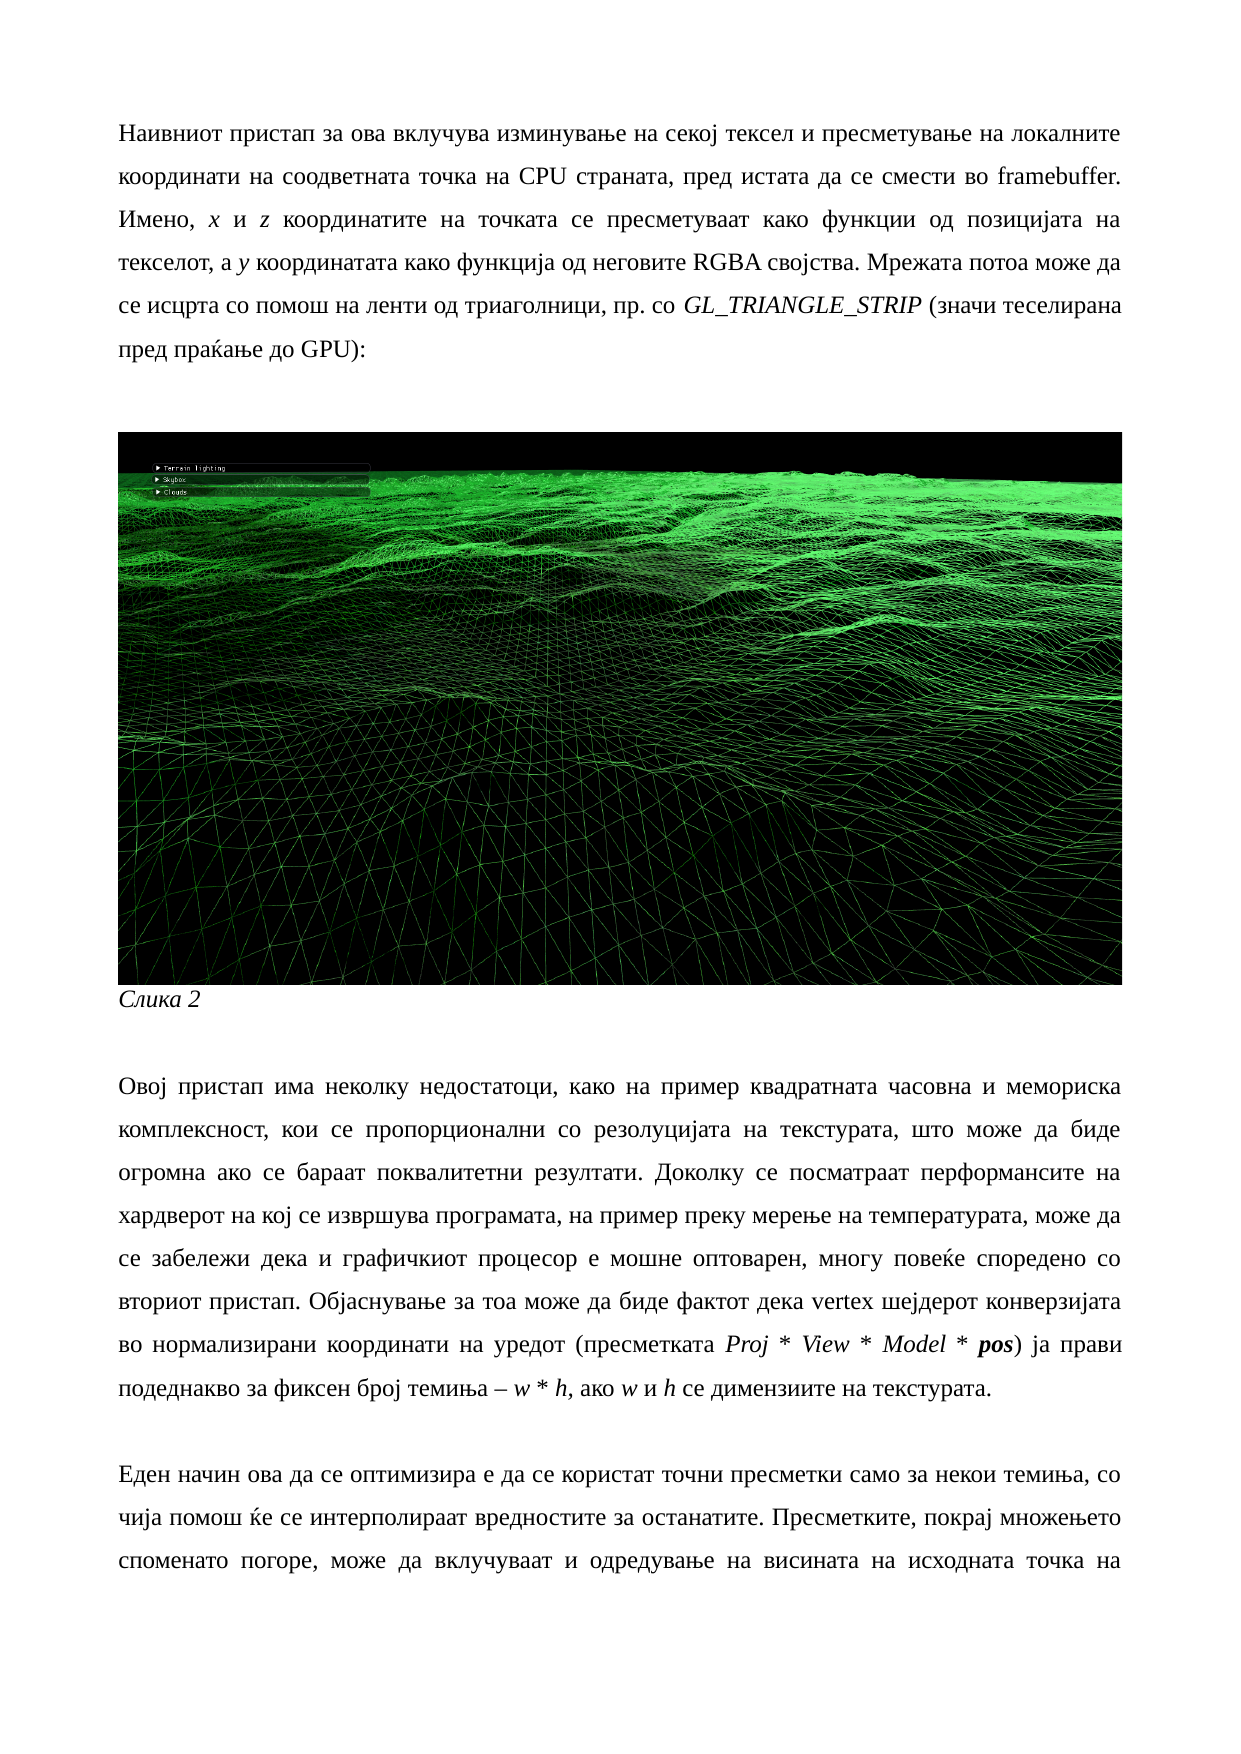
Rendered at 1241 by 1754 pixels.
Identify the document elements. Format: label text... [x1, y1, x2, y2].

text Еден начин ова да се оптимизира е да се користат точни пресметки само за некои темиња, со чија помош ќе се интерполираат вредностите за останатите. Пресметките, покрај множењето споменато погоре, може да вклучуваат и одредување на висината на исходната точка на [118, 1459, 1122, 1574]
text Слика 2 [118, 985, 1122, 1013]
text Овој пристап има неколку недостатоци, како на пример квадратната часовна и мемориска комплексност, кои се пропорционални со резолуцијата на текстурата, што може да биде огромна ако се бараат поквалитетни резултати. Доколку се посматраат перформансите на хардверот на кој се извршува програмата, на пример преку мерење на температурата, може да се забележи дека и графичкиот процесор е мошне оптоварен, многу повеќе споредено со вториот пристап. Објаснување за тоа може да биде фактот дека vertex шејдерот конверзијата во нормализирани координати на уредот (пресметката Proj * View * Model * pos) ја прави подеднакво за фиксен број темиња – w * h, ако w и h се димензиите на текстурата. [118, 1071, 1122, 1401]
picture [118, 432, 1123, 985]
text Наивниот пристап за ова вклучува изминување на секој тексел и пресметување на локалните координати на соодветната точка на CPU страната, пред истата да се смести во framebuffer. Имено, x и z координатите на точката се пресметуваат како функции од позицијата на текселот, а y координатата како функција од неговите RGBA својства. Мрежата потоа може да се исцрта со помош на ленти од триаголници, пр. со GL_TRIANGLE_STRIP (значи теселирана пред праќање до GPU): [118, 118, 1122, 362]
